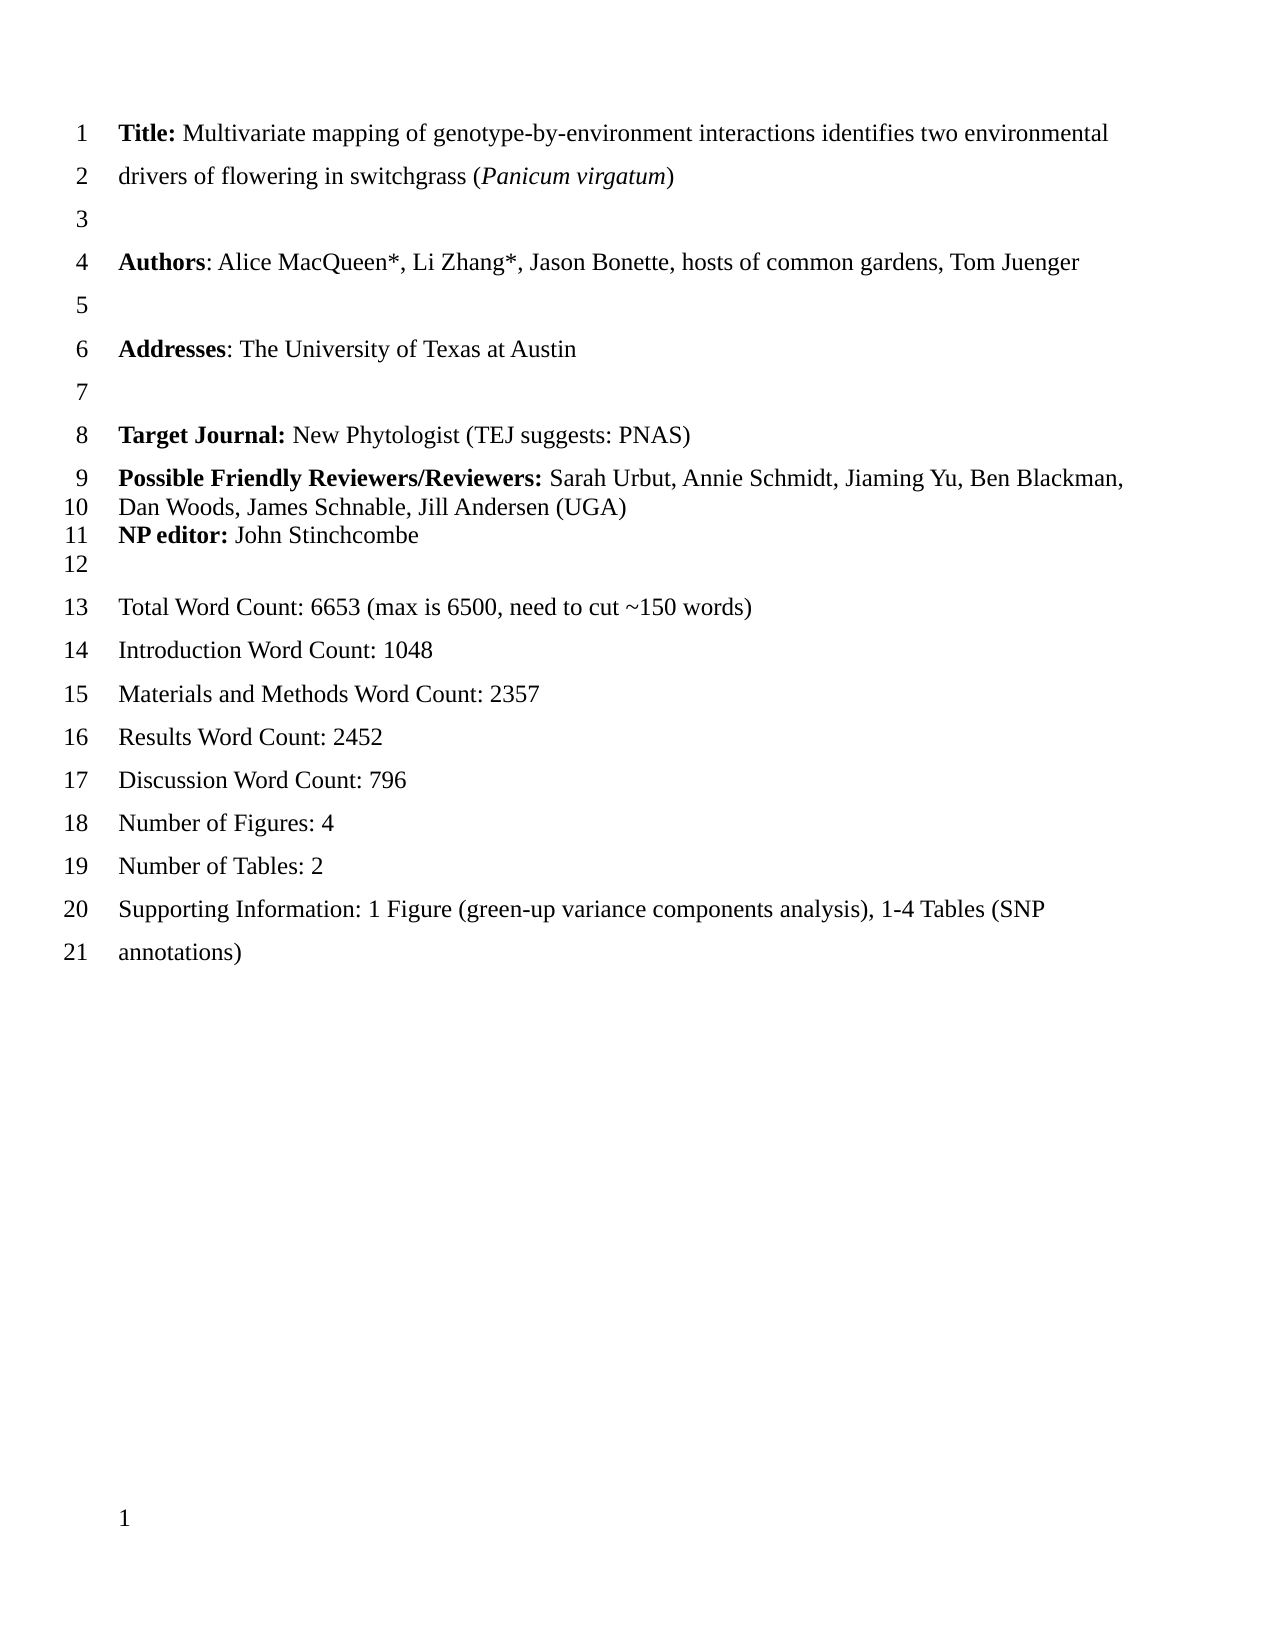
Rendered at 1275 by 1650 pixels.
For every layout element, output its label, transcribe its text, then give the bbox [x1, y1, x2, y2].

text Possible Friendly Reviewers/Reviewers: Sarah Urbut, Annie Schmidt, Jiaming Yu, Ben Blackman, Dan Woods, James Schnable, Jill Andersen (UGA) [118, 463, 1157, 521]
text Authors: Alice MacQueen*, Li Zhang*, Jason Bonette, hosts of common gardens, Tom Juenger [118, 247, 1157, 276]
text Title: Multivariate mapping of genotype-by-environment interactions identifies two environmental drivers of flowering in switchgrass (Panicum virgatum) [118, 118, 1157, 190]
text Number of Tables: 2 [118, 851, 1157, 880]
text Supporting Information: 1 Figure (green-up variance components analysis), 1-4 Tables (SNP annotations) [118, 894, 1157, 966]
text Results Word Count: 2452 [118, 722, 1157, 751]
text Materials and Methods Word Count: 2357 [118, 679, 1157, 707]
text Addresses: The University of Texas at Austin [118, 334, 1157, 362]
text Target Journal: New Phytologist (TEJ suggests: PNAS) [118, 420, 1157, 449]
text Total Word Count: 6653 (max is 6500, need to cut ~150 words) [118, 592, 1157, 621]
text Discussion Word Count: 796 [118, 765, 1157, 794]
text Introduction Word Count: 1048 [118, 636, 1157, 664]
text Number of Figures: 4 [118, 808, 1157, 837]
text NP editor: John Stinchcombe [118, 521, 1157, 549]
